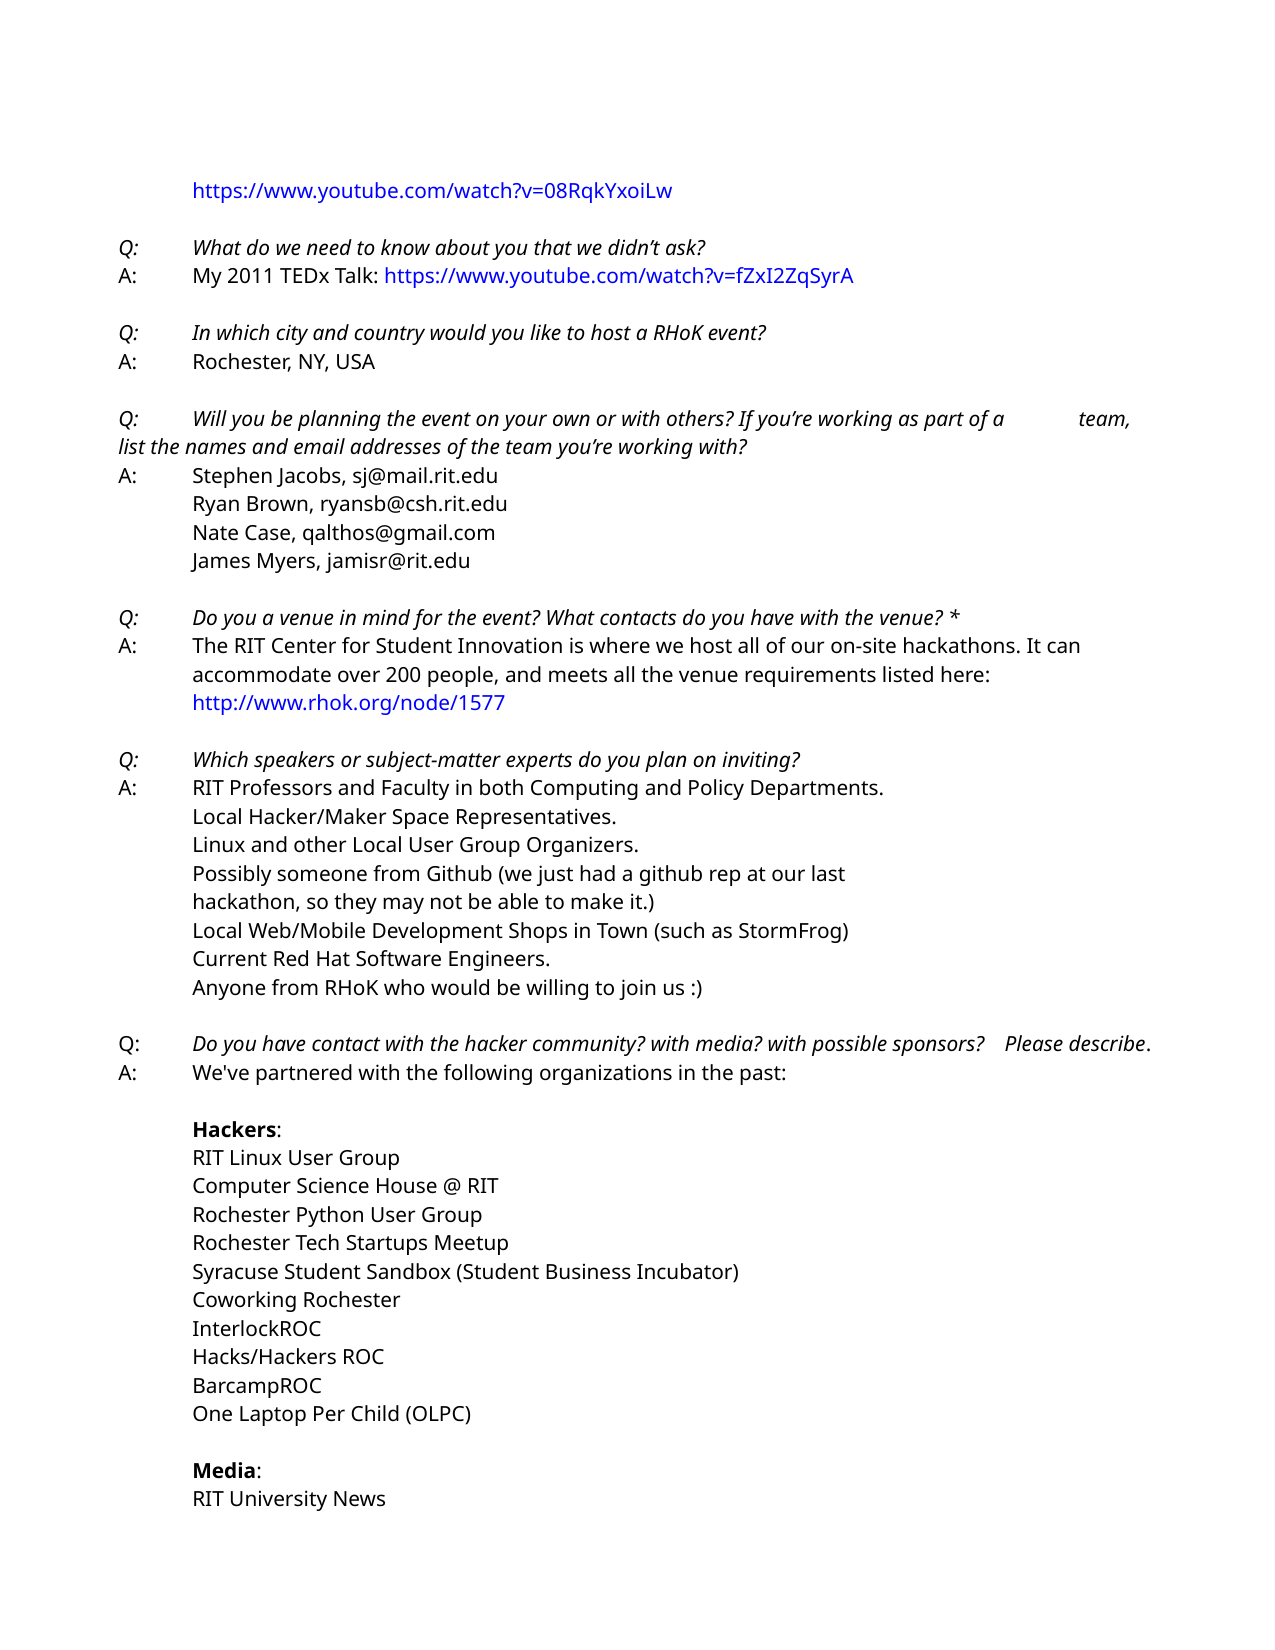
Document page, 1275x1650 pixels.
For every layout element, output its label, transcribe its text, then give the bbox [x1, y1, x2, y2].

text A: The RIT Center for Student Innovation is where we host all of our on-site hackathons. It can accommodate over 200 people, and meets all the venue requirements listed here: http://www.rhok.org/node/1577 [118, 631, 1157, 717]
text Local Hacker/Maker Space Representatives. [118, 802, 1157, 830]
text Local Web/Mobile Development Shops in Town (such as StormFrog) [118, 916, 1157, 944]
text A: My 2011 TEDx Talk: https://www.youtube.com/watch?v=fZxI2ZqSyrA [118, 262, 1157, 290]
text hackathon, so they may not be able to make it.) [118, 887, 1157, 916]
text A: Stephen Jacobs, sj@mail.rit.edu [118, 461, 1157, 489]
text Rochester Tech Startups Meetup [118, 1228, 1157, 1257]
text Linux and other Local User Group Organizers. [118, 830, 1157, 859]
text A: RIT Professors and Faculty in both Computing and Policy Departments. [118, 773, 1157, 802]
text BarcampROC [118, 1371, 1157, 1399]
text Media: [118, 1456, 1157, 1484]
text Q: Which speakers or subject-matter experts do you plan on inviting? [118, 745, 1157, 773]
text Anyone from RHoK who would be willing to join us :) [118, 973, 1157, 1001]
text RIT Linux User Group [118, 1143, 1157, 1172]
text Nate Case, qalthos@gmail.com [118, 518, 1157, 546]
text Q: Will you be planning the event on your own or with others? If you’re working as part of a team, list the names and email addresses of the team you’re working with? [118, 404, 1157, 461]
text Possibly someone from Github (we just had a github rep at our last [118, 859, 1157, 887]
text Current Red Hat Software Engineers. [118, 944, 1157, 973]
text Computer Science House @ RIT [118, 1172, 1157, 1200]
text Hackers: [118, 1115, 1157, 1143]
text Ryan Brown, ryansb@csh.rit.edu [118, 489, 1157, 518]
text InterlockROC [118, 1314, 1157, 1342]
text Rochester Python User Group [118, 1200, 1157, 1228]
text One Laptop Per Child (OLPC) [118, 1399, 1157, 1428]
text A: We've partnered with the following organizations in the past: [118, 1058, 1157, 1086]
text https://www.youtube.com/watch?v=08RqkYxoiLw [118, 176, 1157, 205]
text RIT University News [118, 1484, 1157, 1513]
text Syracuse Student Sandbox (Student Business Incubator) [118, 1257, 1157, 1285]
text Q: Do you have contact with the hacker community? with media? with possible sponsors? Please describe. [118, 1029, 1157, 1058]
text James Myers, jamisr@rit.edu [118, 546, 1157, 574]
text Hacks/Hackers ROC [118, 1342, 1157, 1371]
text Q: What do we need to know about you that we didn’t ask? [118, 233, 1157, 262]
text Coworking Rochester [118, 1285, 1157, 1314]
text Q: Do you a venue in mind for the event? What contacts do you have with the venue? * [118, 603, 1157, 631]
text A: Rochester, NY, USA [118, 347, 1157, 375]
text Q: In which city and country would you like to host a RHoK event? [118, 318, 1157, 347]
